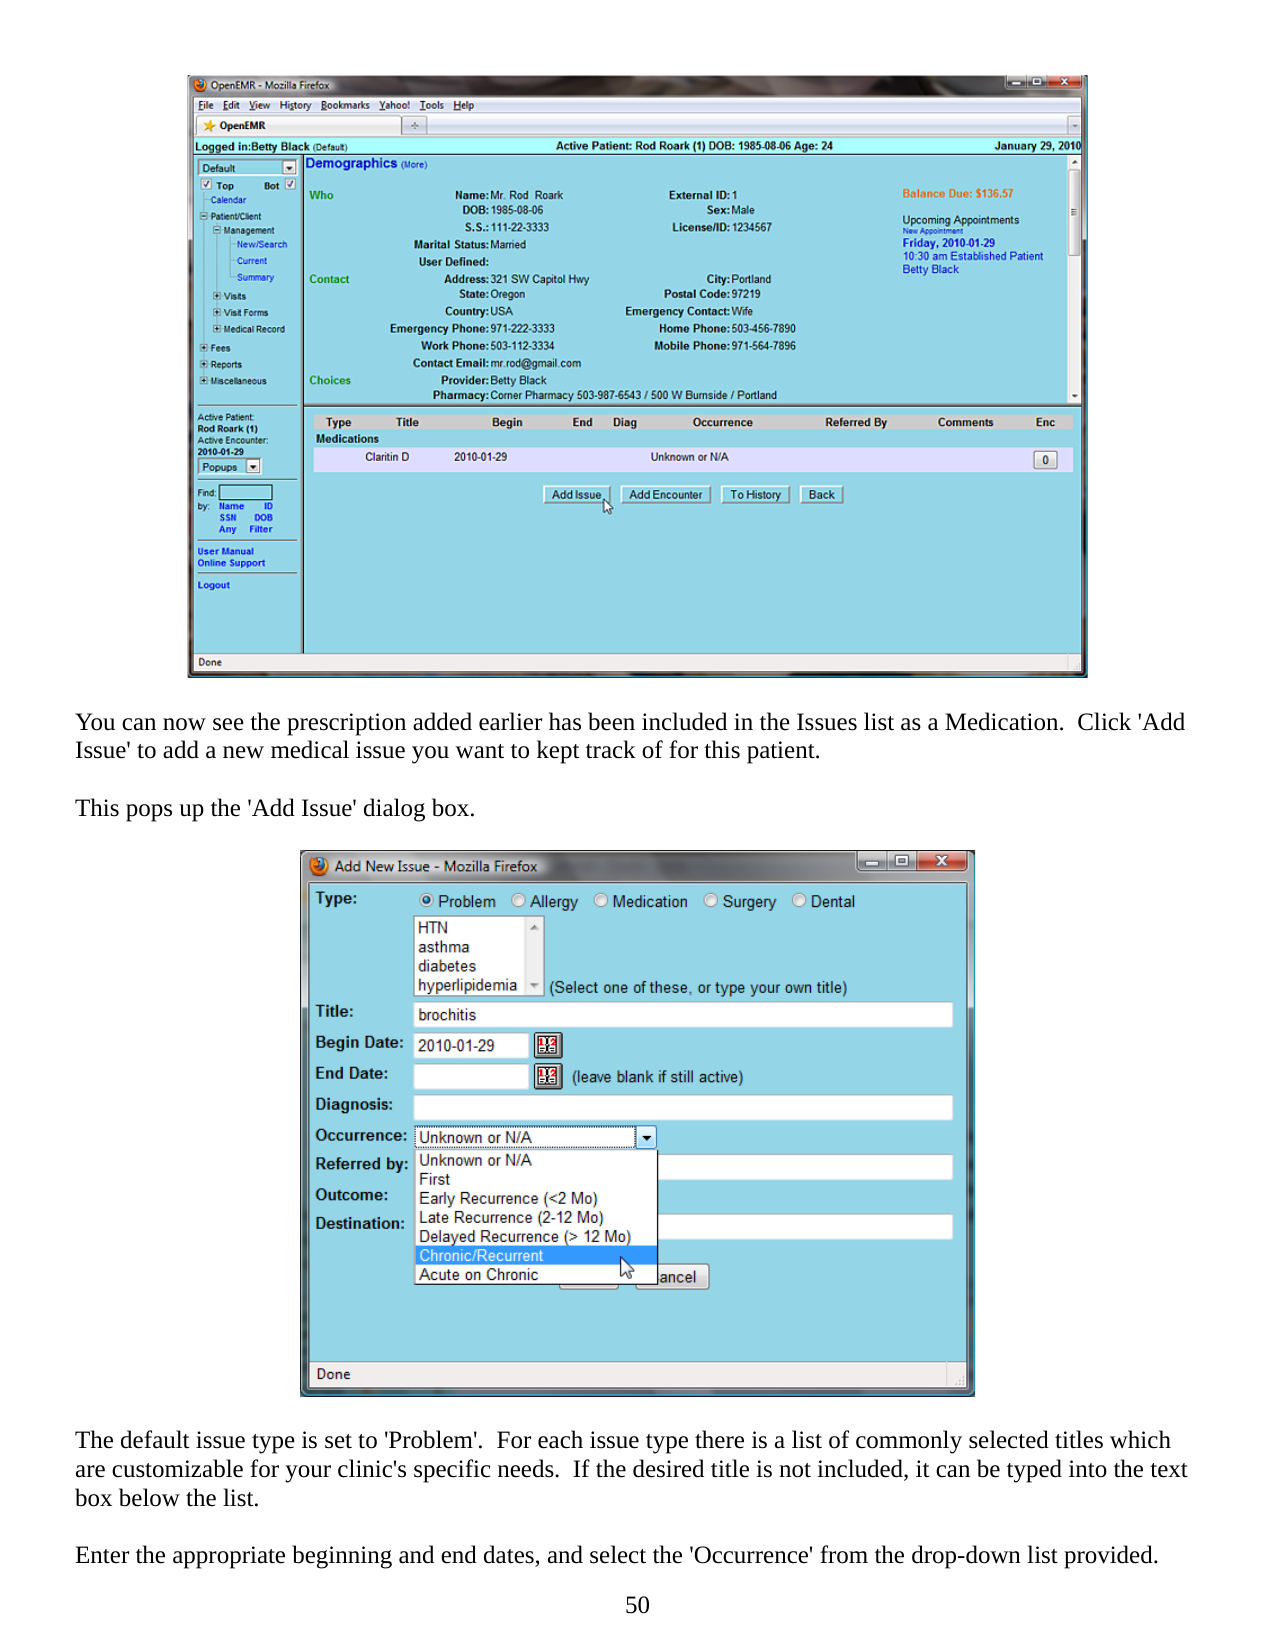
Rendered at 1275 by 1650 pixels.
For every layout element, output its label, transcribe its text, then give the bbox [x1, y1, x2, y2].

picture [187, 75, 1088, 678]
picture [300, 850, 976, 1397]
text Enter the appropriate beginning and end dates, and select the 'Occurrence' from the drop-down list provided. [75, 1540, 1200, 1569]
text The default issue type is set to 'Problem'. For each issue type there is a list of commonly selected titles which are customizable for your clinic's specific needs. If the desired title is not included, it can be typed into the text box below the list. [75, 1425, 1200, 1512]
text This pops up the 'Add Issue' dialog box. [75, 793, 1200, 822]
text You can now see the prescription added earlier has been included in the Issues list as a Medication. Click 'Add Issue' to add a new medical issue you want to kept track of for this patient. [75, 707, 1200, 764]
